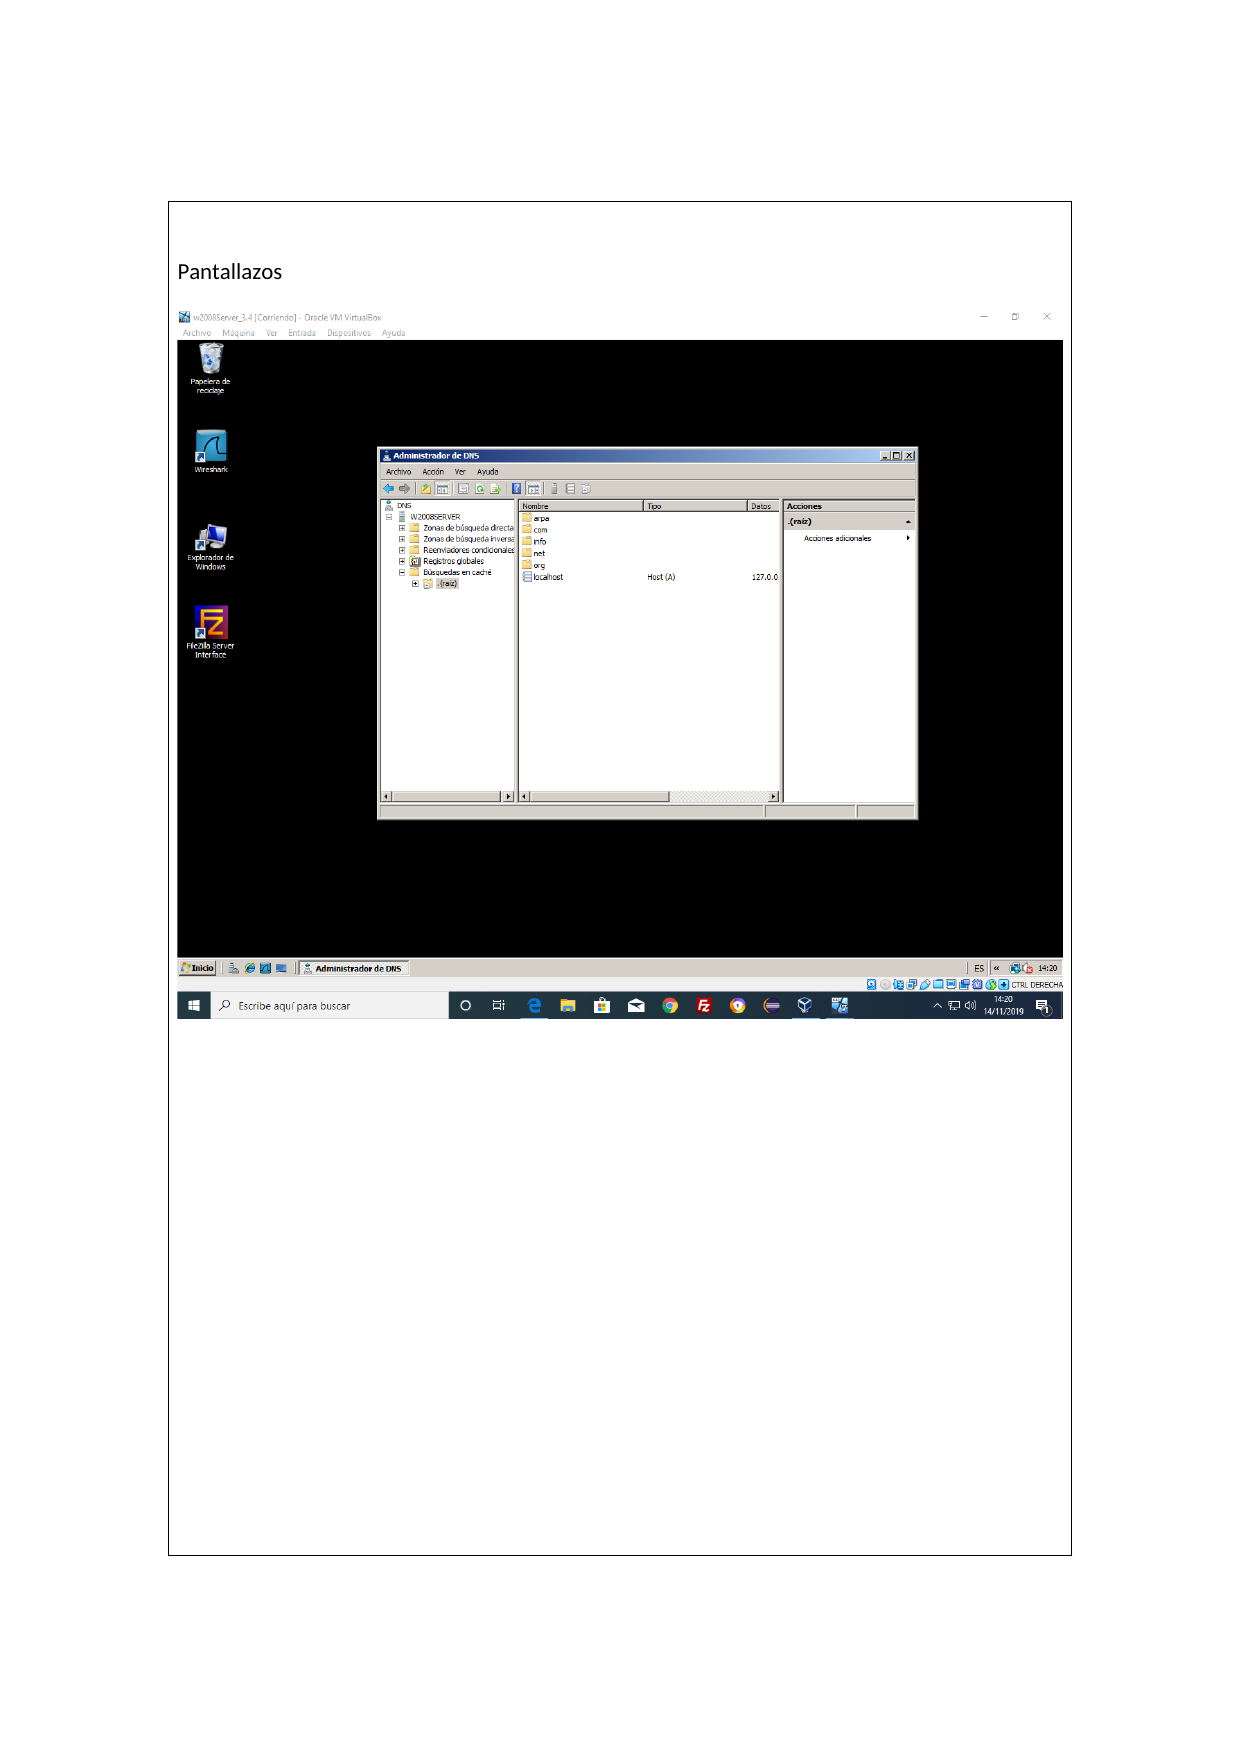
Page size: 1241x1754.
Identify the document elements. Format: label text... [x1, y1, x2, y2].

picture [177, 309, 1063, 1019]
text Pantallazos [169, 254, 1071, 285]
